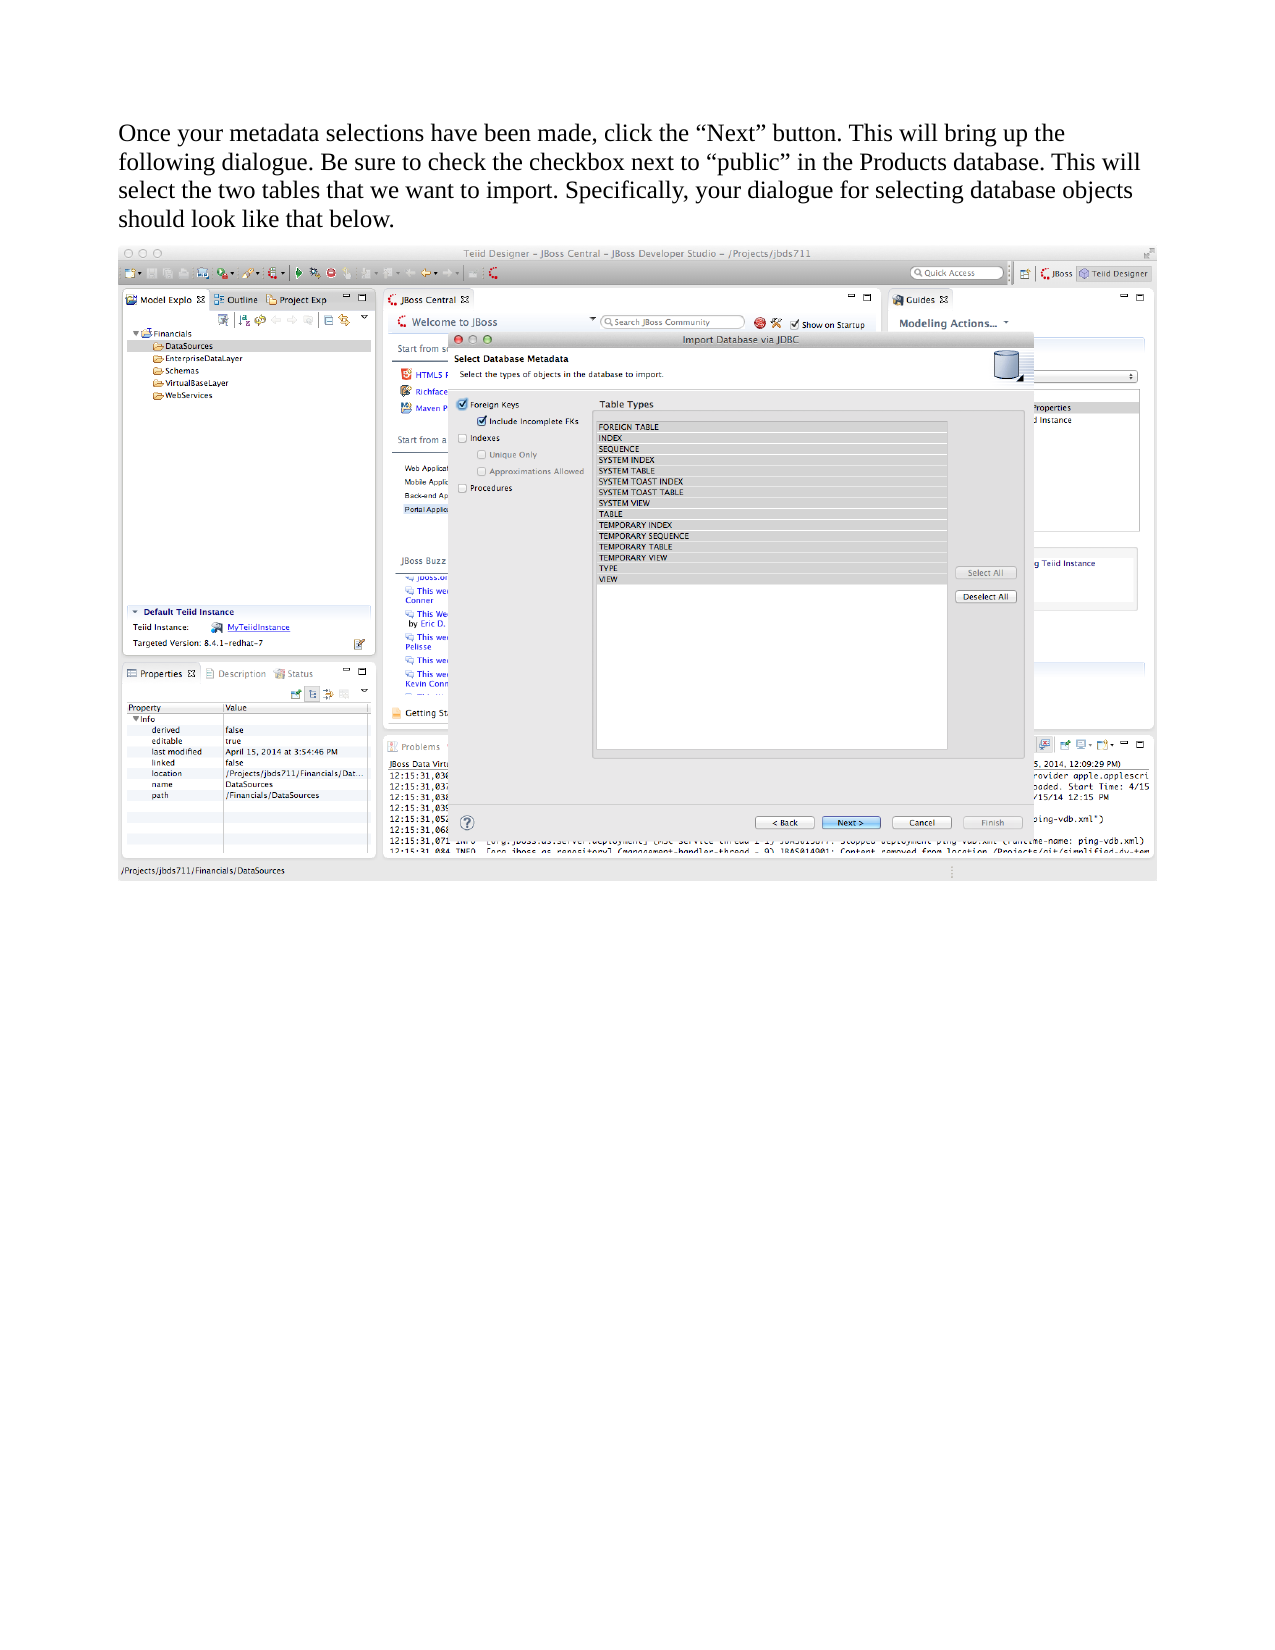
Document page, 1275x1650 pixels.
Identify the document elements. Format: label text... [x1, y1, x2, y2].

text Once your metadata selections have been made, click the “Next” button. This will bring up the following dialogue. Be sure to check the checkbox next to “public” in the Products database. This will select the two tables that we want to import. Specifically, your dialogue for selecting database objects should look like that below. [118, 118, 1157, 233]
picture [118, 245, 1157, 881]
